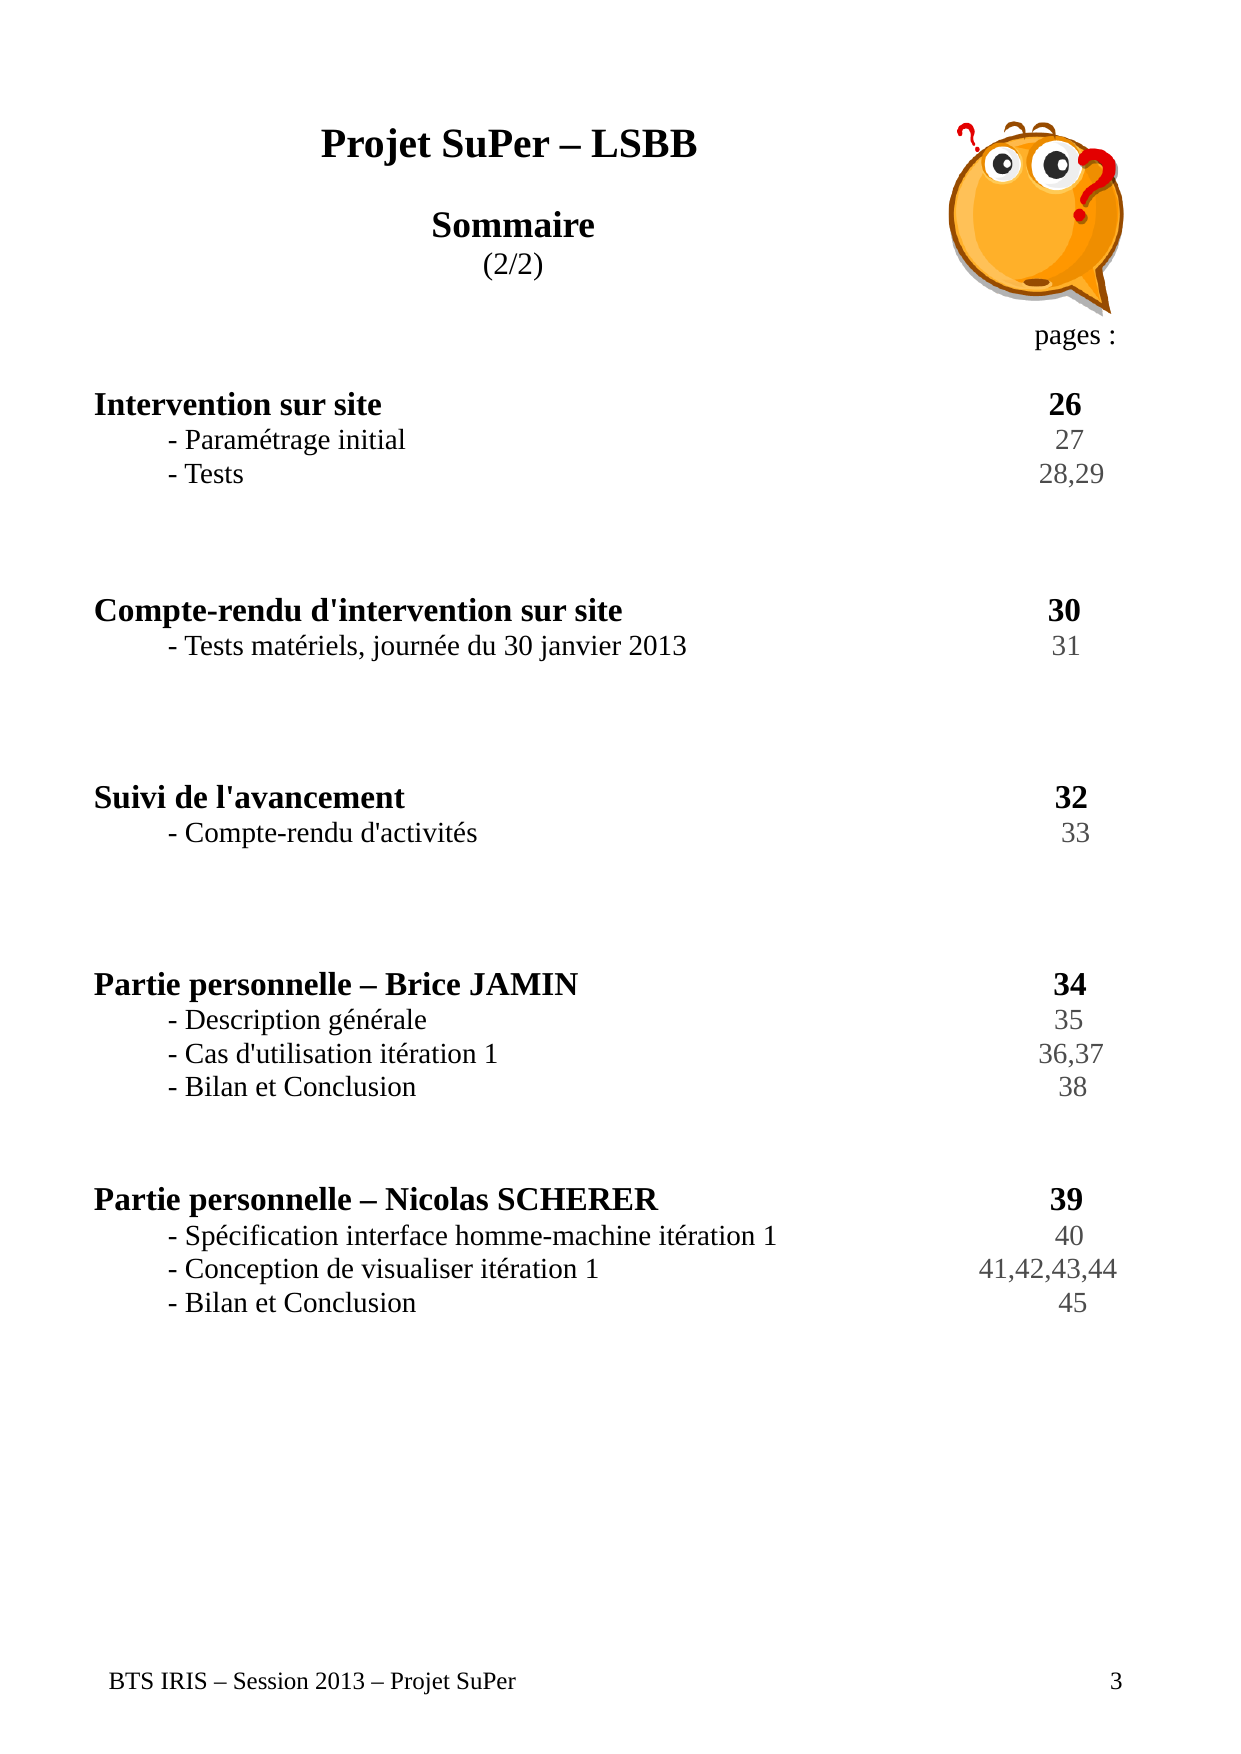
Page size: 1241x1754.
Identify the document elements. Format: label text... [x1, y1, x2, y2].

text (2/2) [94, 245, 932, 281]
text Projet SuPer – LSBB [94, 118, 1122, 166]
text - Compte-rendu d'activités 33 [94, 815, 1122, 849]
text pages : [94, 317, 1122, 351]
text - Bilan et Conclusion 38 [94, 1069, 1122, 1103]
text - Description générale 35 [94, 1002, 1122, 1036]
text Partie personnelle – Nicolas SCHERER 39 [94, 1179, 1122, 1218]
text Suivi de l'avancement 32 [94, 777, 1122, 815]
text - Spécification interface homme-machine itération 1 40 [94, 1218, 1122, 1251]
text - Paramétrage initial 27 [94, 422, 1122, 456]
text - Bilan et Conclusion 45 [94, 1285, 1122, 1318]
text Partie personnelle – Brice JAMIN 34 [94, 964, 1122, 1002]
picture [932, 119, 1129, 317]
text Compte-rendu d'intervention sur site 30 [94, 590, 1122, 628]
text - Tests matériels, journée du 30 janvier 2013 31 [94, 628, 1122, 662]
text - Tests 28,29 [94, 456, 1122, 489]
text - Cas d'utilisation itération 1 36,37 [94, 1036, 1122, 1069]
text Sommaire [94, 202, 932, 245]
text Intervention sur site 26 [94, 384, 1122, 422]
text - Conception de visualiser itération 1 41,42,43,44 [94, 1251, 1122, 1285]
